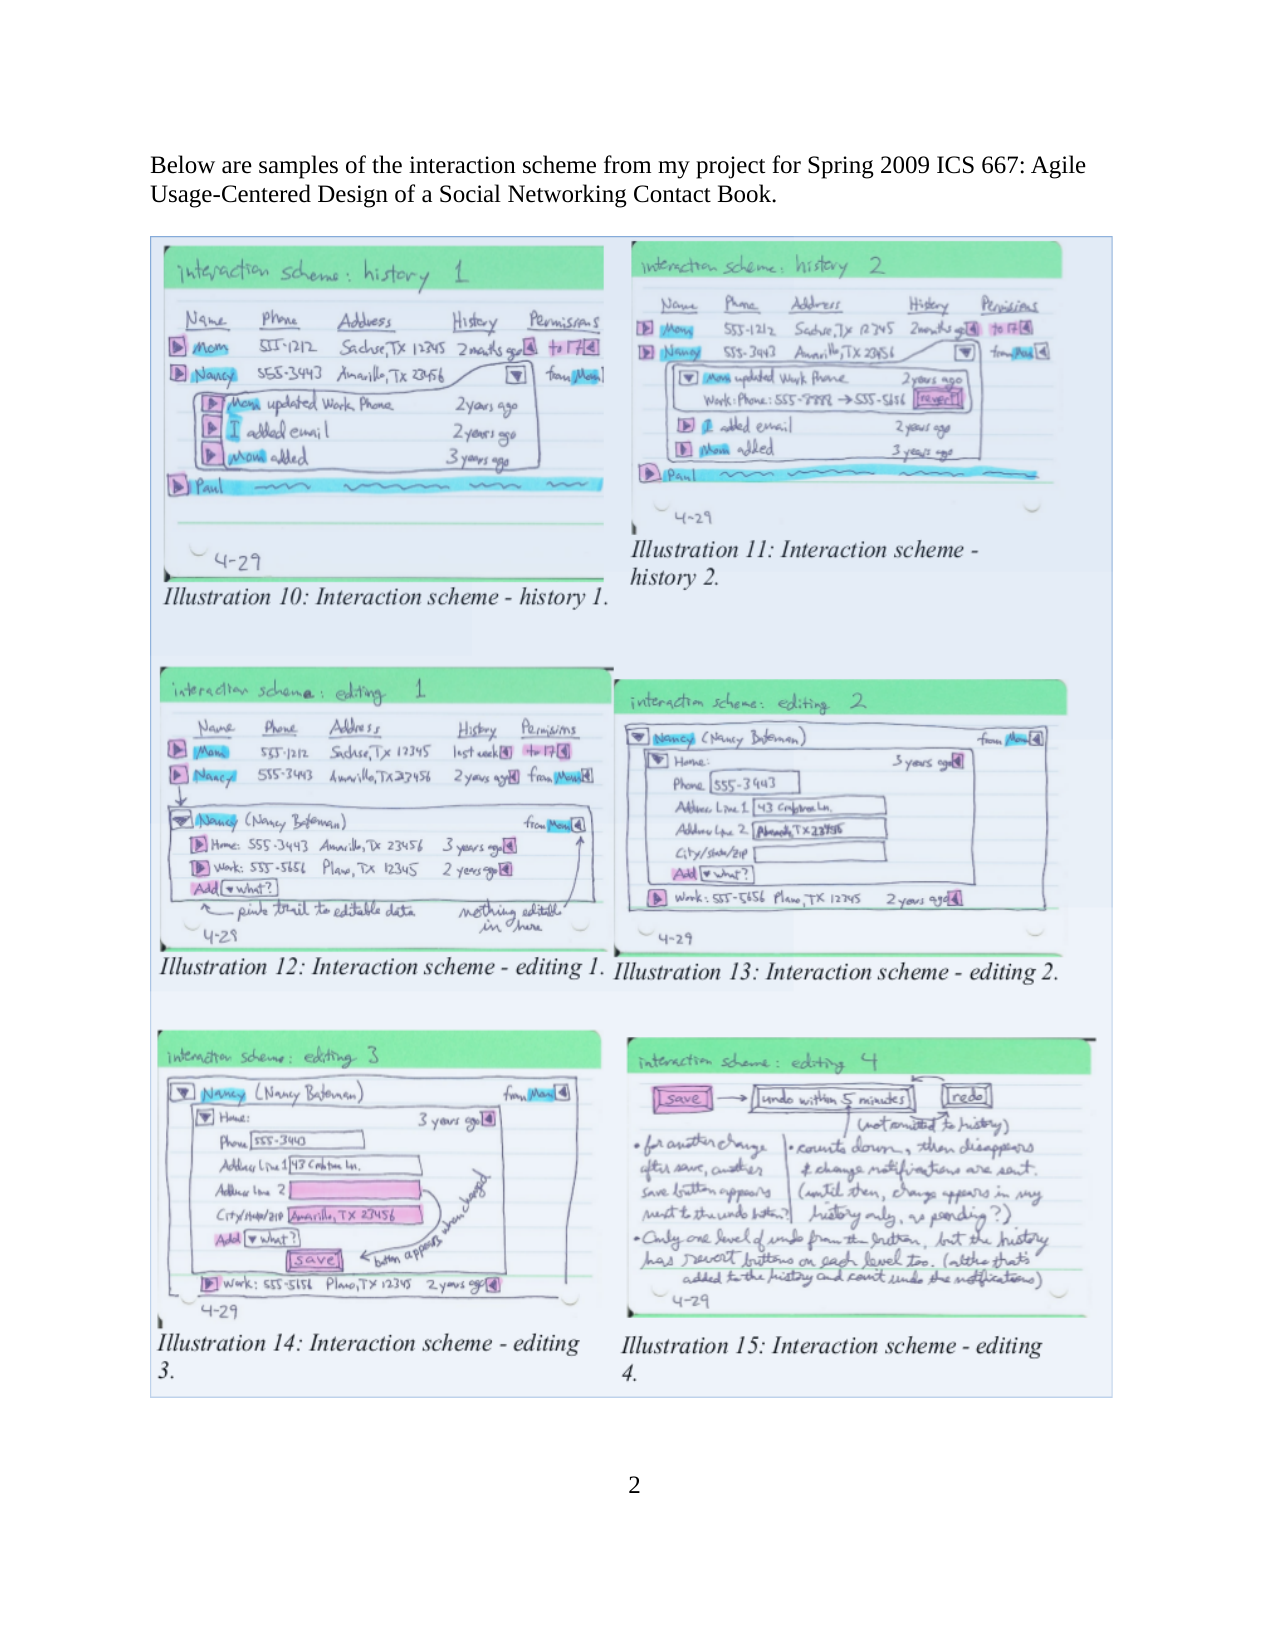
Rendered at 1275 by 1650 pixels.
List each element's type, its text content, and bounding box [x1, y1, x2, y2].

text Below are samples of the interaction scheme from my project for Spring 2009 ICS 667: Agile Usage-Centered Design of a Social Networking Contact Book. [150, 150, 1125, 207]
picture [150, 236, 1113, 1398]
